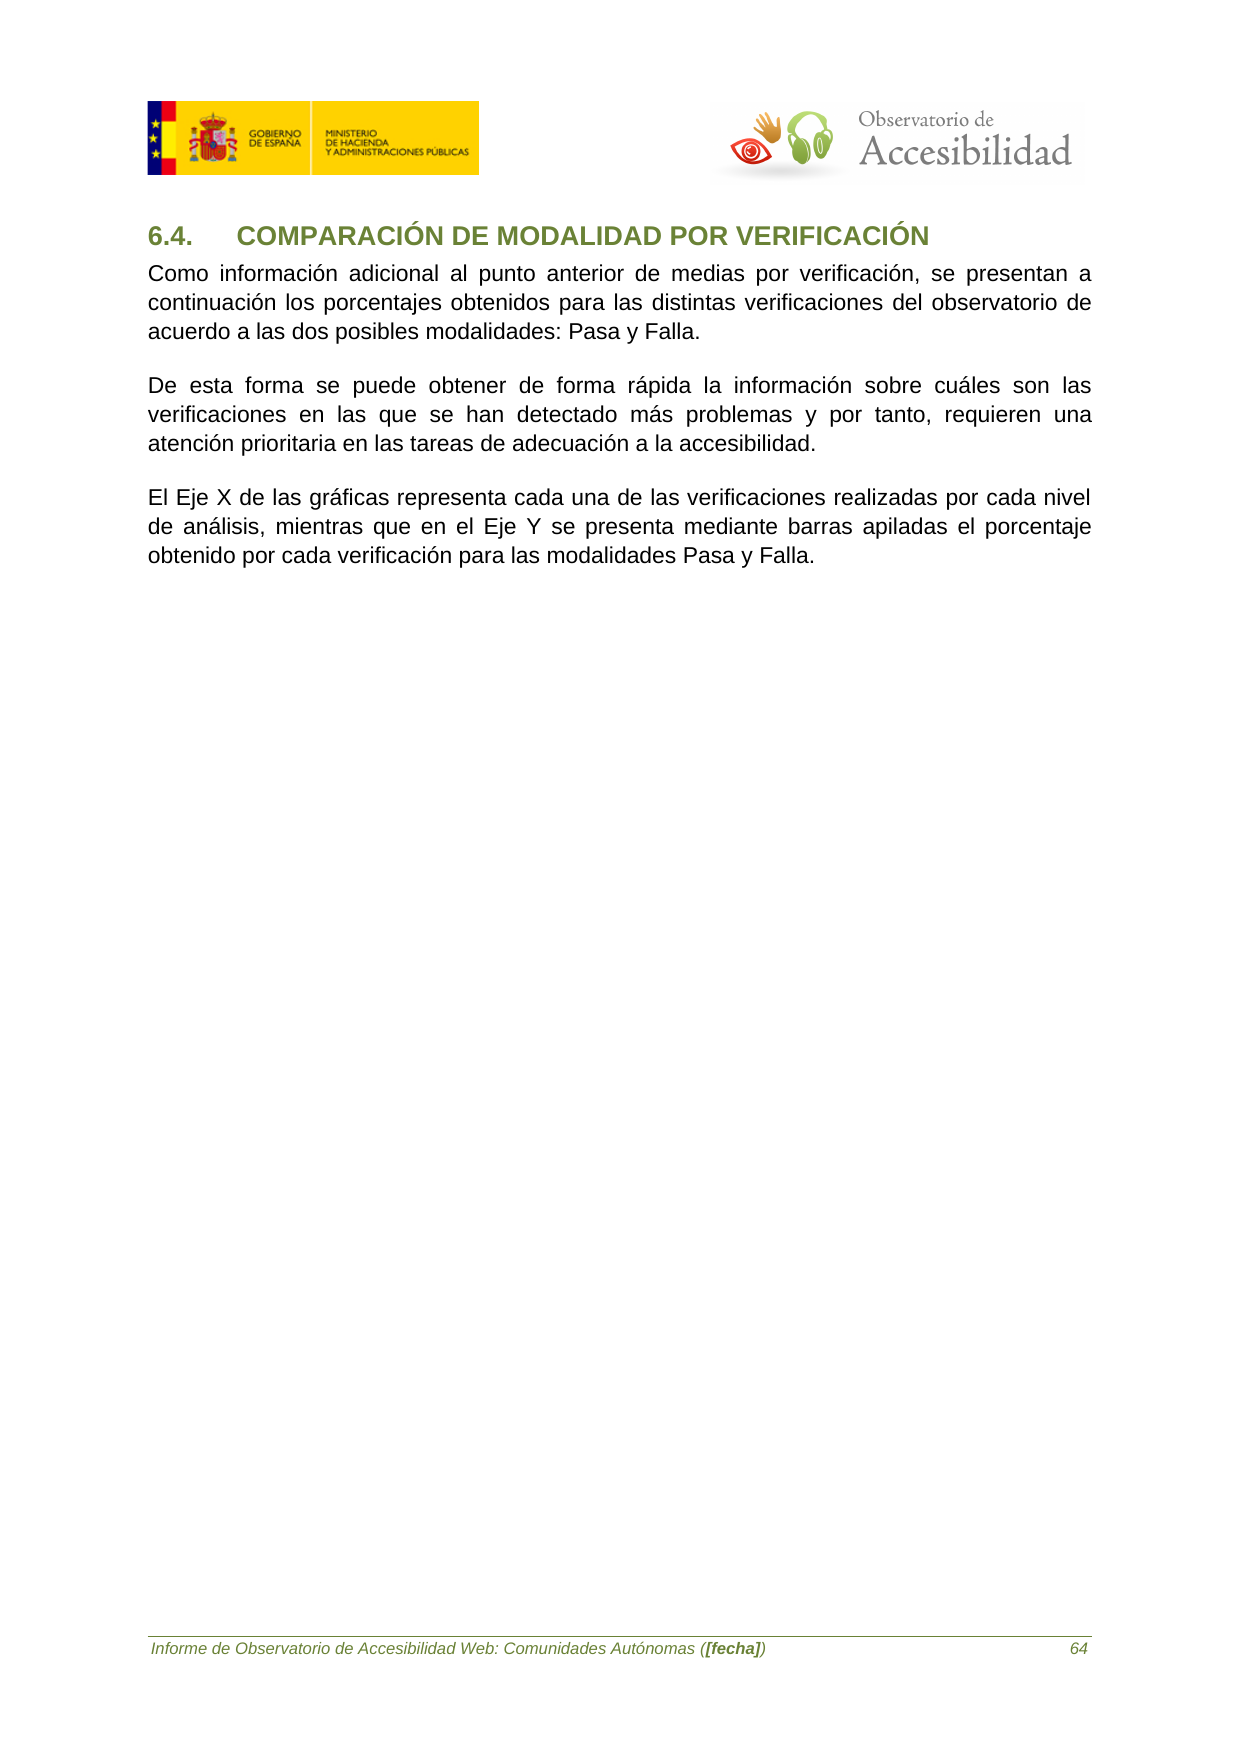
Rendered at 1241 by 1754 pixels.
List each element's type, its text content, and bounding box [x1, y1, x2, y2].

picture [147, 101, 479, 175]
text Como información adicional al punto anterior de medias por verificación, se presentan a continuación los porcentajes obtenidos para las distintas verificaciones del observatorio de acuerdo a las dos posibles modalidades: Pasa y Falla. [148, 260, 1092, 344]
text El Eje X de las gráficas representa cada una de las verificaciones realizadas por cada nivel de análisis, mientras que en el Eje Y se presenta mediante barras apiladas el porcentaje obtenido por cada verificación para las modalidades Pasa y Falla. [148, 484, 1092, 568]
subtitle Comparación de Modalidad por Verificación [148, 220, 1092, 251]
text De esta forma se puede obtener de forma rápida la información sobre cuáles son las verificaciones en las que se han detectado más problemas y por tanto, requieren una atención prioritaria en las tareas de adecuación a la accesibilidad. [148, 372, 1092, 456]
picture [710, 102, 1086, 185]
